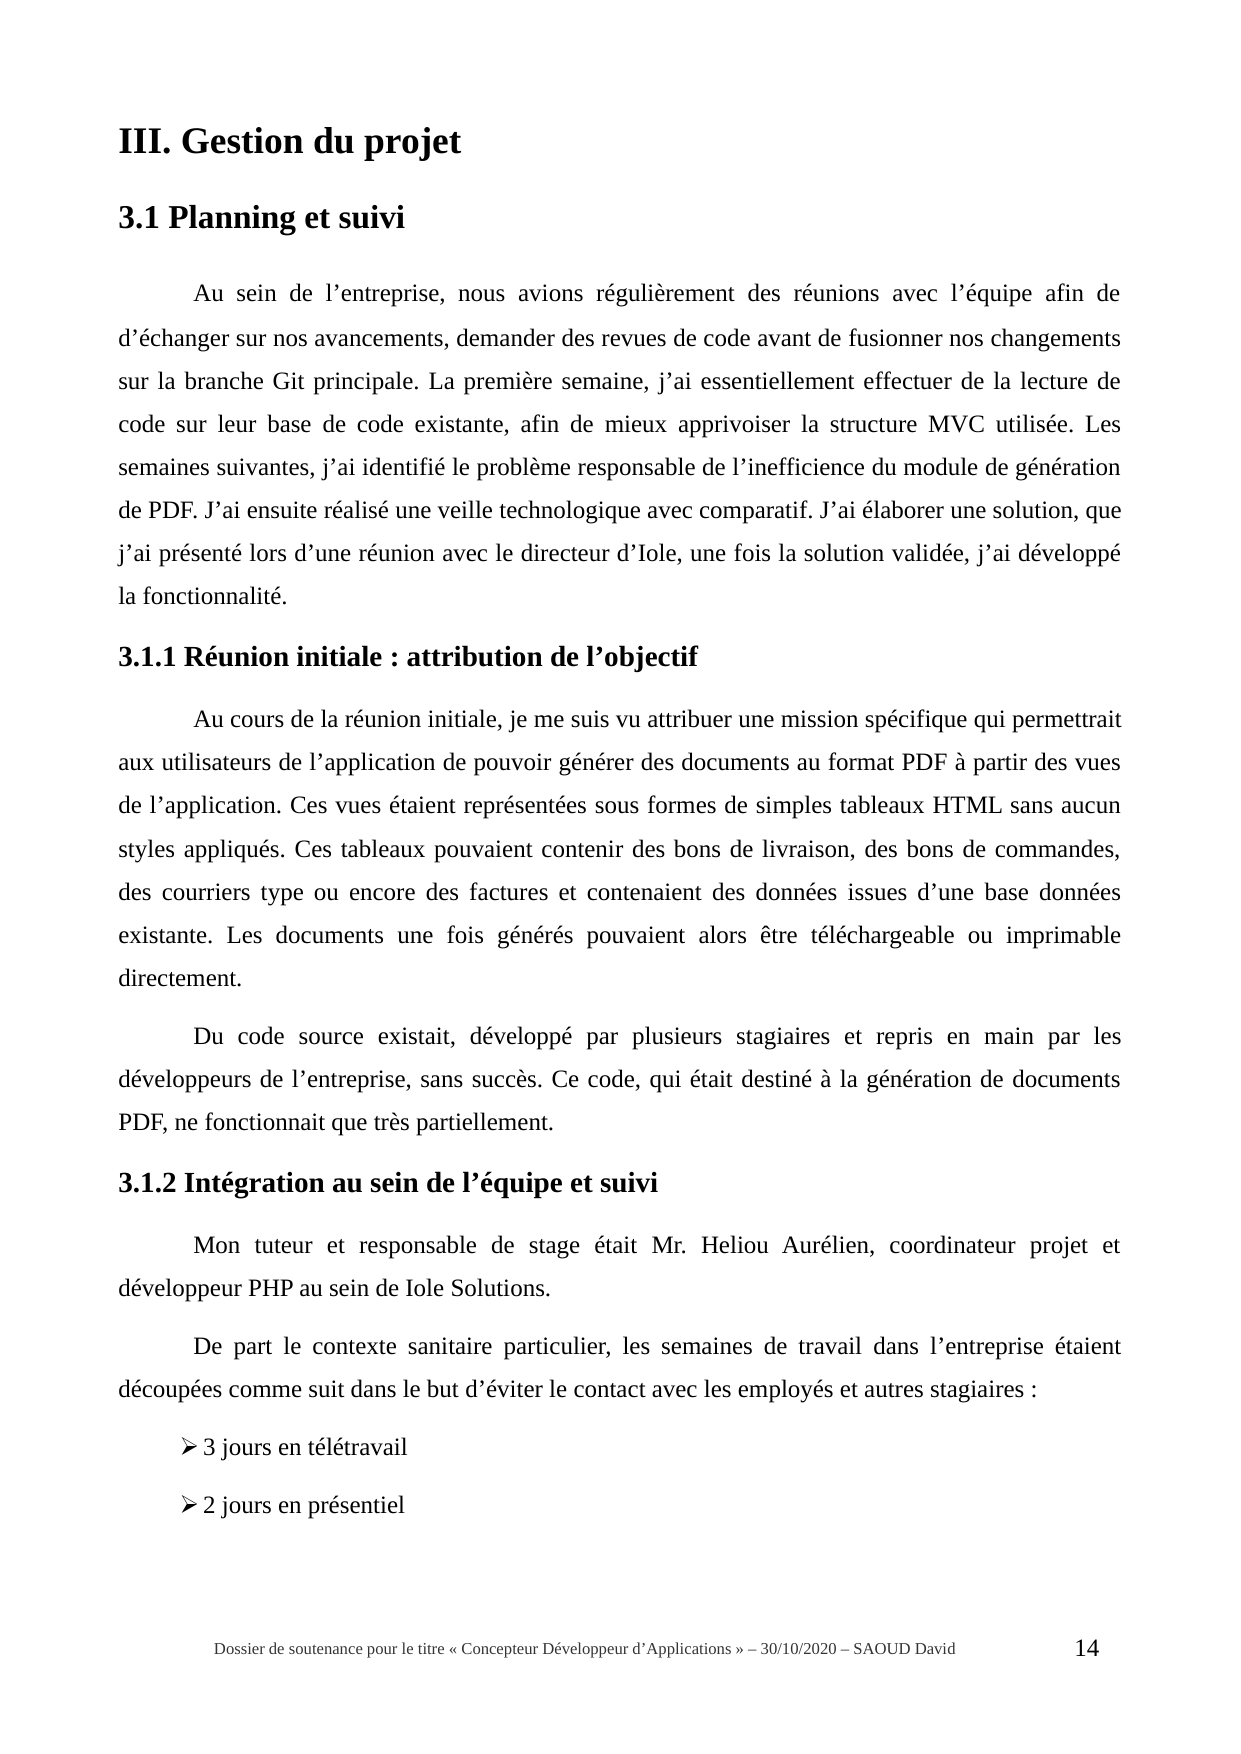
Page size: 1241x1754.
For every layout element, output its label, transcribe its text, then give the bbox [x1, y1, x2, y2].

text De part le contexte sanitaire particulier, les semaines de travail dans l’entreprise étaient découpées comme suit dans le but d’éviter le contact avec les employés et autres stagiaires : [118, 1331, 1122, 1403]
list 2 jours en présentiel [179, 1490, 1122, 1519]
text Au cours de la réunion initiale, je me suis vu attribuer une mission spécifique qui permettrait aux utilisateurs de l’application de pouvoir générer des documents au format PDF à partir des vues de l’application. Ces vues étaient représentées sous formes de simples tableaux HTML sans aucun styles appliqués. Ces tableaux pouvaient contenir des bons de livraison, des bons de commandes, des courriers type ou encore des factures et contenaient des données issues d’une base données existante. Les documents une fois générés pouvaient alors être téléchargeable ou imprimable directement. [118, 704, 1122, 992]
subtitle 3.1 Planning et suivi [118, 198, 1122, 236]
text Au sein de l’entreprise, nous avions régulièrement des réunions avec l’équipe afin de d’échanger sur nos avancements, demander des revues de code avant de fusionner nos changements sur la branche Git principale. La première semaine, j’ai essentiellement effectuer de la lecture de code sur leur base de code existante, afin de mieux apprivoiser la structure MVC utilisée. Les semaines suivantes, j’ai identifié le problème responsable de l’inefficience du module de génération de PDF. J’ai ensuite réalisé une veille technologique avec comparatif. J’ai élaborer une solution, que j’ai présenté lors d’une réunion avec le directeur d’Iole, une fois la solution validée, j’ai développé la fonctionnalité. [118, 270, 1122, 610]
subtitle 3.1.2 Intégration au sein de l’équipe et suivi [118, 1165, 1122, 1199]
subtitle III. Gestion du projet [118, 118, 1122, 161]
subtitle 3.1.1 Réunion initiale : attribution de l’objectif [118, 639, 1122, 673]
list 3 jours en télétravail [179, 1432, 1122, 1461]
text Du code source existait, développé par plusieurs stagiaires et repris en main par les développeurs de l’entreprise, sans succès. Ce code, qui était destiné à la génération de documents PDF, ne fonctionnait que très partiellement. [118, 1021, 1122, 1136]
text Mon tuteur et responsable de stage était Mr. Heliou Aurélien, coordinateur projet et développeur PHP au sein de Iole Solutions. [118, 1230, 1122, 1302]
